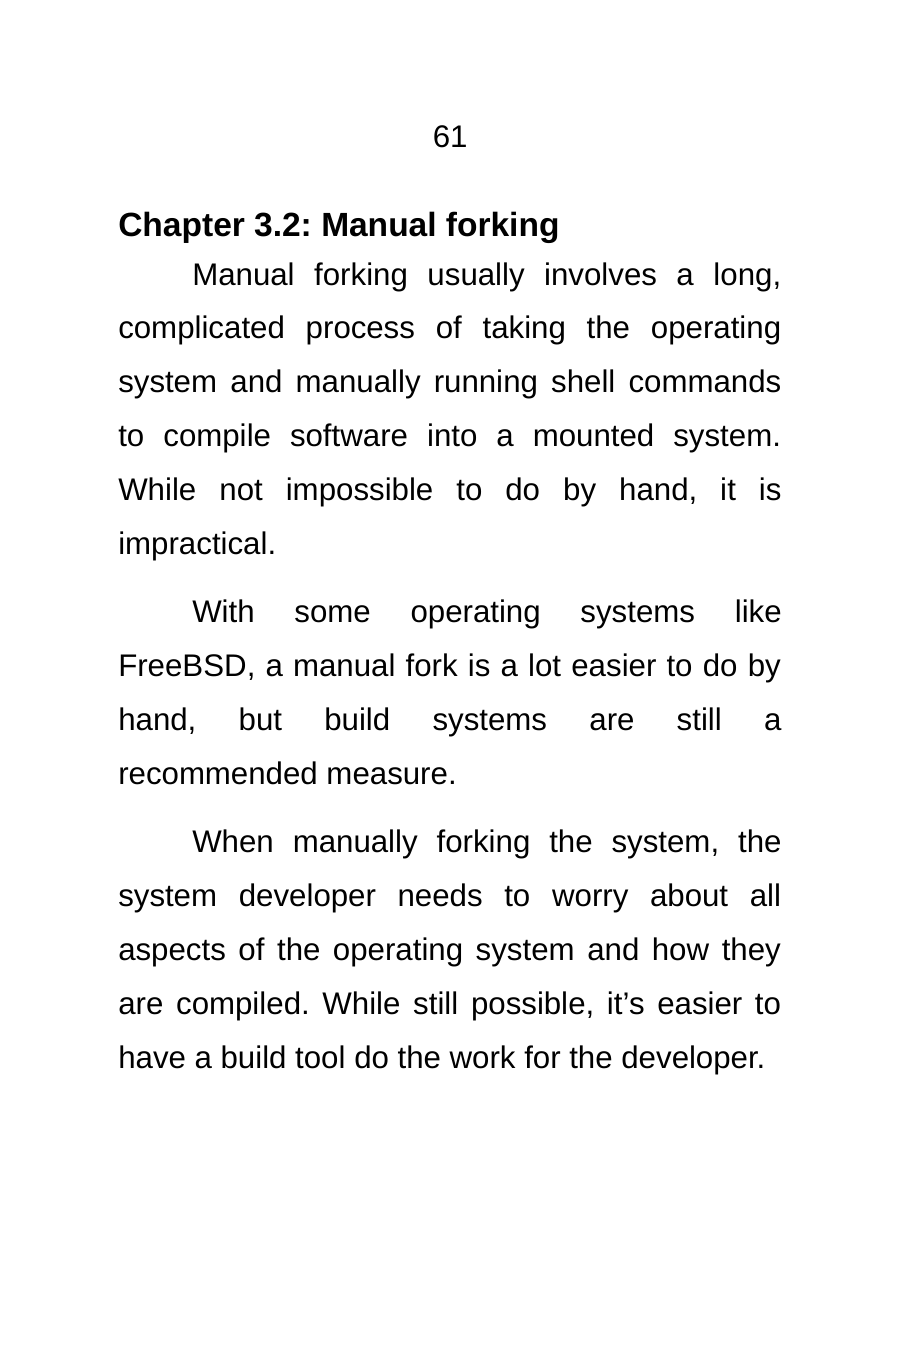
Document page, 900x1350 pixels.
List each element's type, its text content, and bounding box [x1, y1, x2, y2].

text Manual forking usually involves a long, complicated process of taking the operating system and manually running shell commands to compile software into a mounted system. While not impossible to do by hand, it is impractical. [118, 256, 782, 561]
subtitle Chapter 3.2: Manual forking [118, 204, 782, 243]
text With some operating systems like FreeBSD, a manual fork is a lot easier to do by hand, but build systems are still a recommended measure. [118, 593, 782, 791]
text When manually forking the system, the system developer needs to worry about all aspects of the operating system and how they are compiled. While still possible, it’s easier to have a build tool do the work for the developer. [118, 823, 782, 1074]
